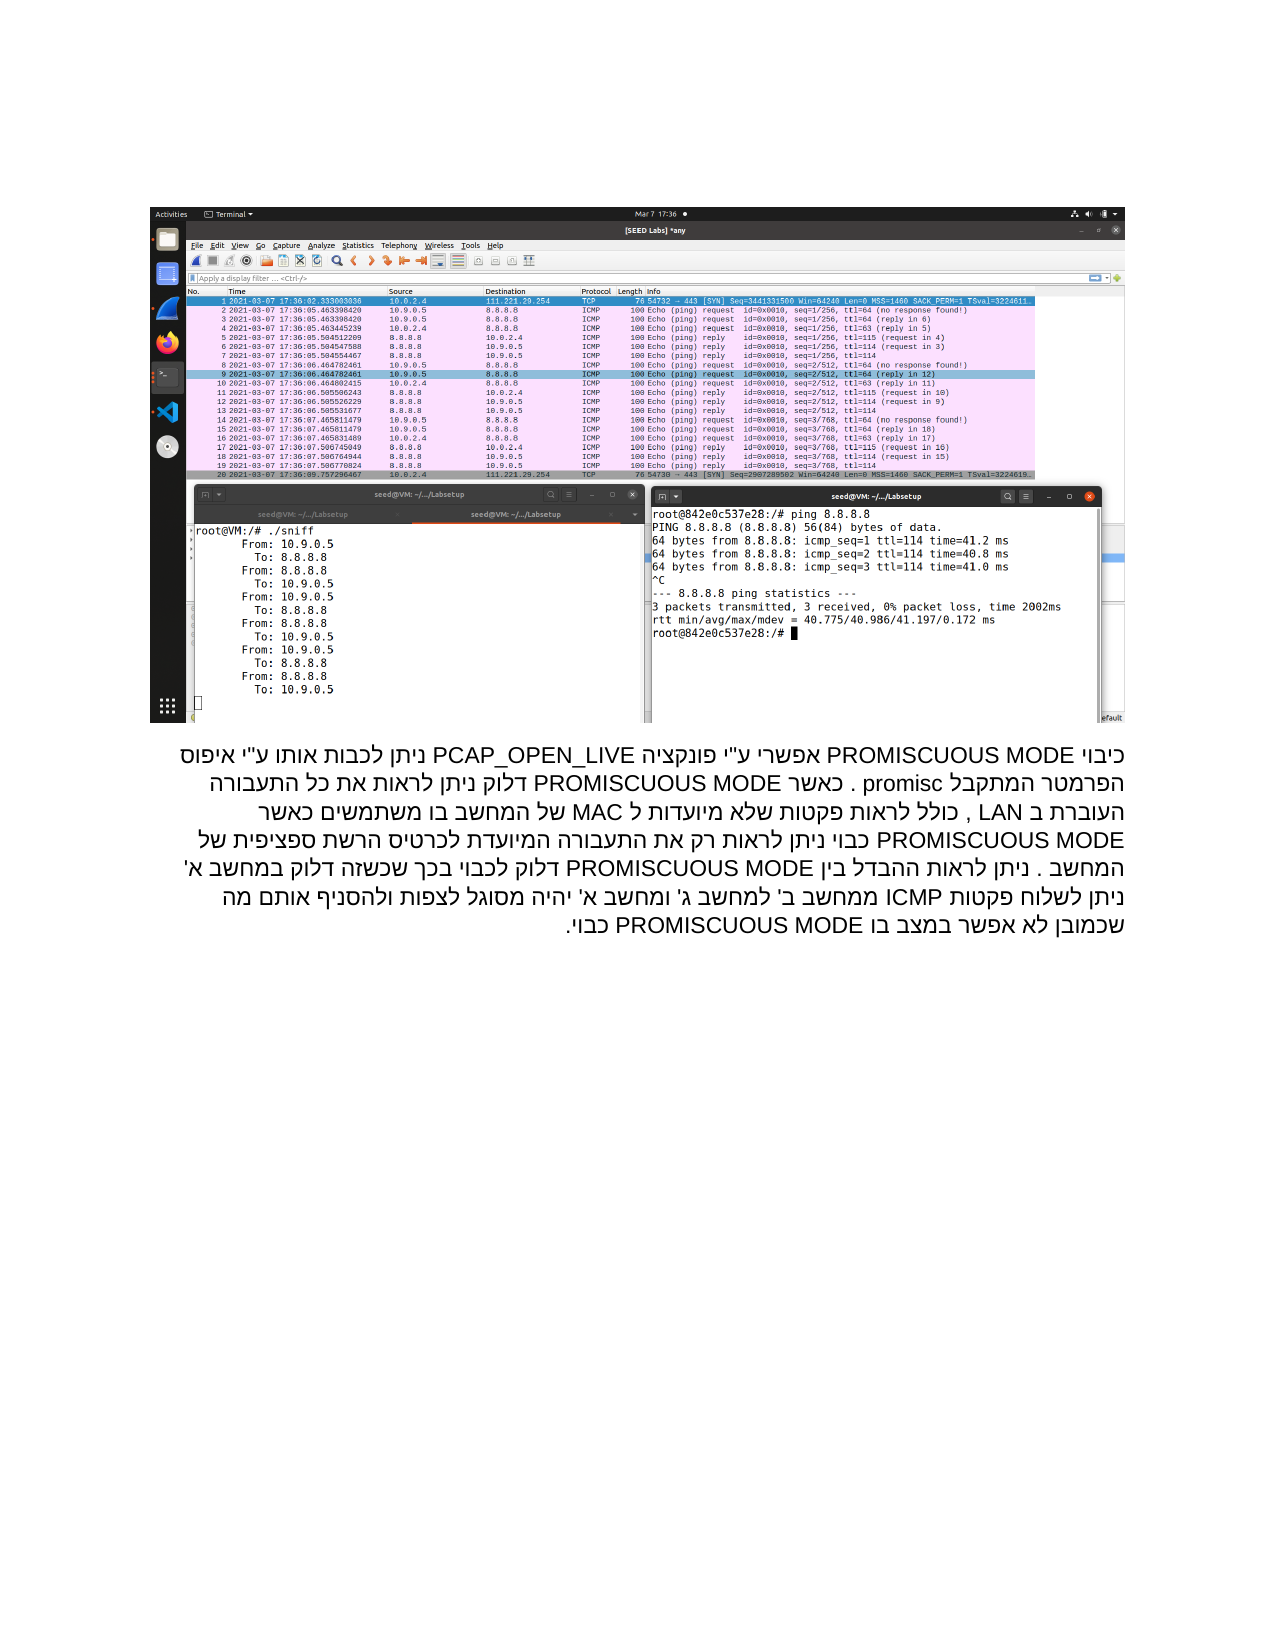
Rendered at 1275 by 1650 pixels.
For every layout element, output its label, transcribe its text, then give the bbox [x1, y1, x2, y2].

text כיבוי PROMISCUOUS MODE אפשרי ע"י פונקציה PCAP_OPEN_LIVE ניתן לכבות אותו ע"י איפוס הפרמטר המתקבל promisc . כאשר PROMISCUOUS MODE דלוק ניתן לראות את כל התעבורה העוברת ב LAN , כולל לראות פקטות שלא מיועדות ל MAC של המחשב בו משתמשים כאשר PROMISCUOUS MODE כבוי ניתן לראות רק את התעבורה המיועדת לכרטיס הרשת ספציפית של המחשב . ניתן לראות ההבדל בין PROMISCUOUS MODE דלוק לכבוי בכך שכשזה דלוק במחשב א' ניתן לשלוח פקטות ICMP ממחשב ב' למחשב ג' ומחשב א' יהיה מסוגל לצפות ולהסניף אותם מה שכמובן לא אפשר במצב בו PROMISCUOUS MODE כבוי. [150, 742, 1125, 939]
picture [150, 207, 1125, 723]
